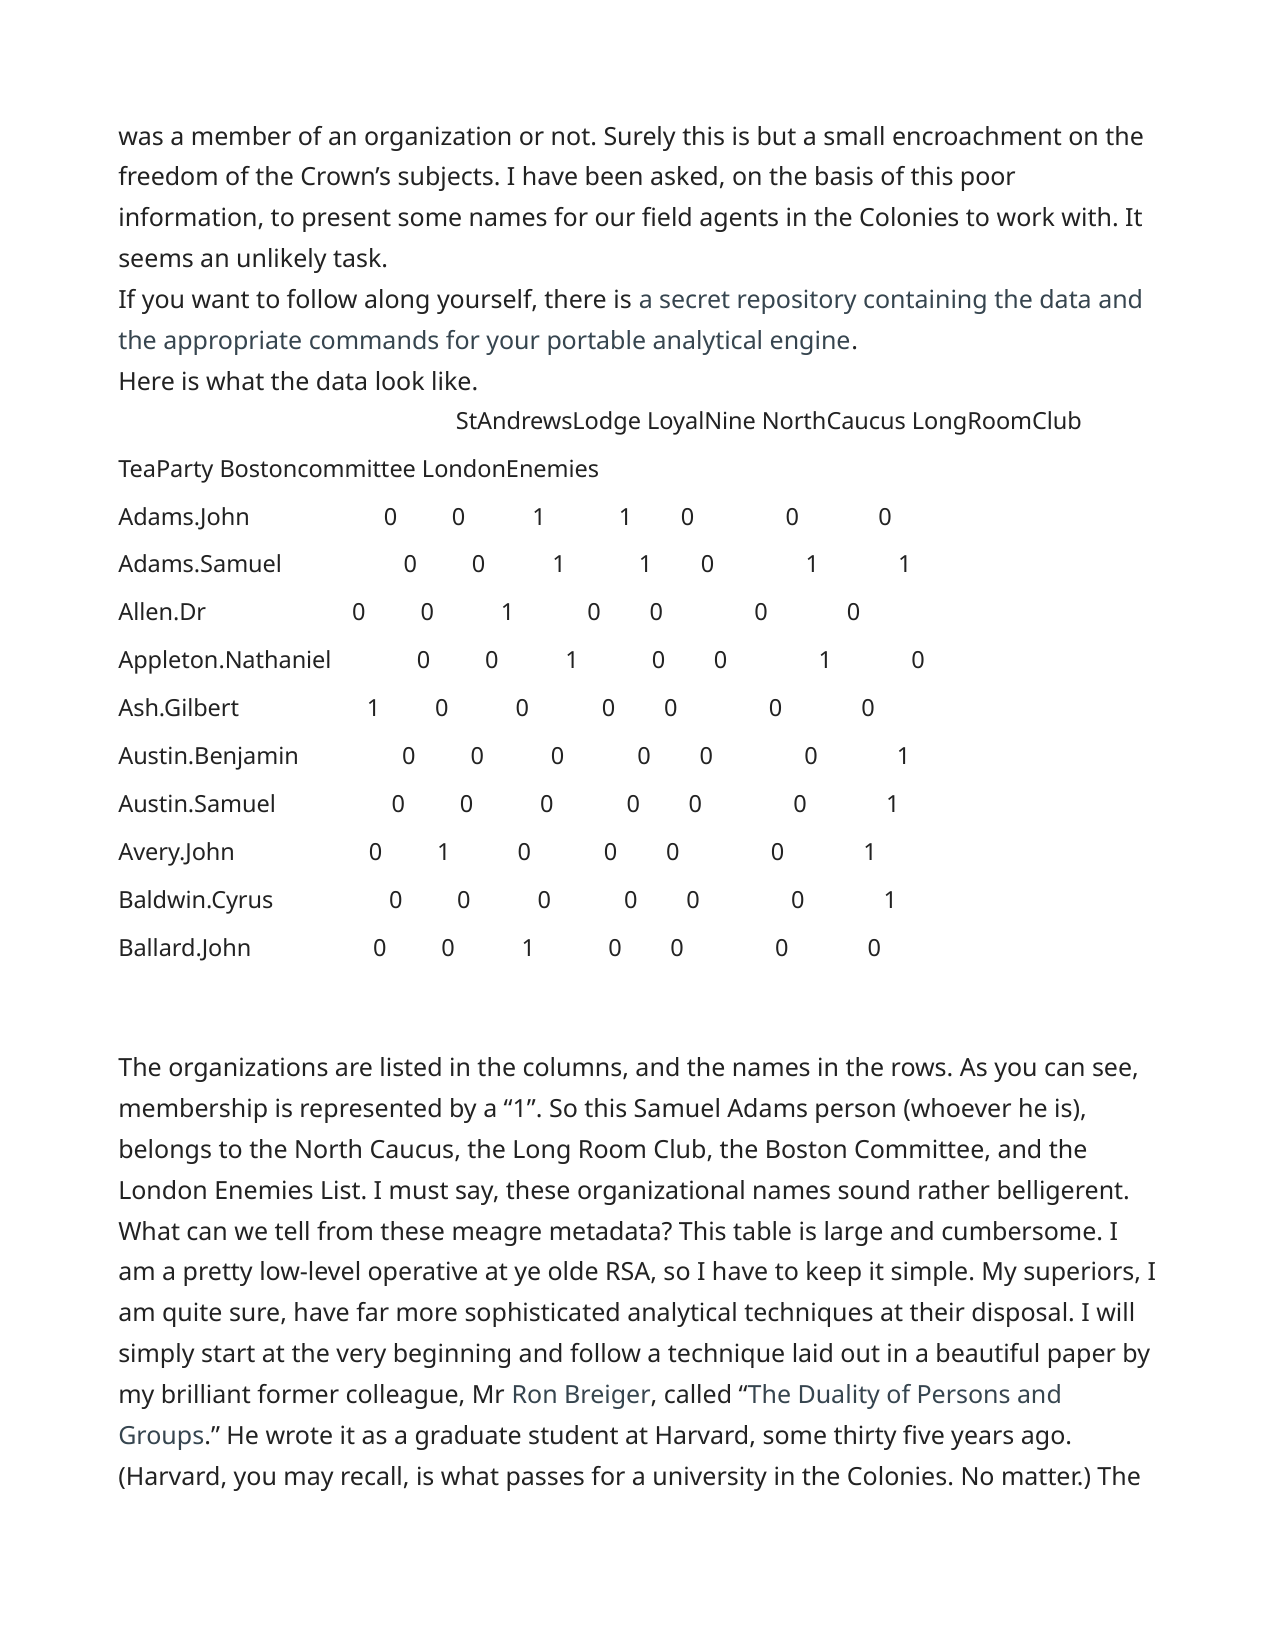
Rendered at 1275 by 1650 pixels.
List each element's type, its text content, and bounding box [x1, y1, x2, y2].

text Appleton.Nathaniel 0 0 1 0 0 1 0 [118, 643, 1157, 676]
text Allen.Dr 0 0 1 0 0 0 0 [118, 596, 1157, 628]
text Ballard.John 0 0 1 0 0 0 0 [118, 931, 1157, 963]
text was a member of an organization or not. Surely this is but a small encroachment on the freedom of the Crown’s subjects. I have been asked, on the basis of this poor information, to present some names for our field agents in the Colonies to work with. It seems an unlikely task. [118, 118, 1157, 275]
text Avery.John 0 1 0 0 0 0 1 [118, 835, 1157, 867]
text Adams.Samuel 0 0 1 1 0 1 1 [118, 548, 1157, 580]
text If you want to follow along yourself, there is a secret repository containing the data and the appropriate commands for your portable analytical engine. [118, 281, 1157, 356]
text Baldwin.Cyrus 0 0 0 0 0 0 1 [118, 883, 1157, 915]
text Adams.John 0 0 1 1 0 0 0 [118, 500, 1157, 532]
text Austin.Samuel 0 0 0 0 0 0 1 [118, 787, 1157, 819]
text StAndrewsLodge LoyalNine NorthCaucus LongRoomClub TeaParty Bostoncommittee LondonEnemies [118, 404, 1157, 484]
text The organizations are listed in the columns, and the names in the rows. As you can see, membership is represented by a “1”. So this Samuel Adams person (whoever he is), belongs to the North Caucus, the Long Room Club, the Boston Committee, and the London Enemies List. I must say, these organizational names sound rather belligerent. [118, 1050, 1157, 1206]
text Here is what the data look like. [118, 363, 1157, 397]
text Austin.Benjamin 0 0 0 0 0 0 1 [118, 739, 1157, 771]
text Ash.Gilbert 1 0 0 0 0 0 0 [118, 691, 1157, 723]
text What can we tell from these meagre metadata? This table is large and cumbersome. I am a pretty low-level operative at ye olde RSA, so I have to keep it simple. My superiors, I am quite sure, have far more sophisticated analytical techniques at their disposal. I will simply start at the very beginning and follow a technique laid out in a beautiful paper by my brilliant former colleague, Mr Ron Breiger, called “The Duality of Persons and Groups.” He wrote it as a graduate student at Harvard, some thirty five years ago. (Harvard, you may recall, is what passes for a university in the Colonies. No matter.) The [118, 1213, 1157, 1492]
